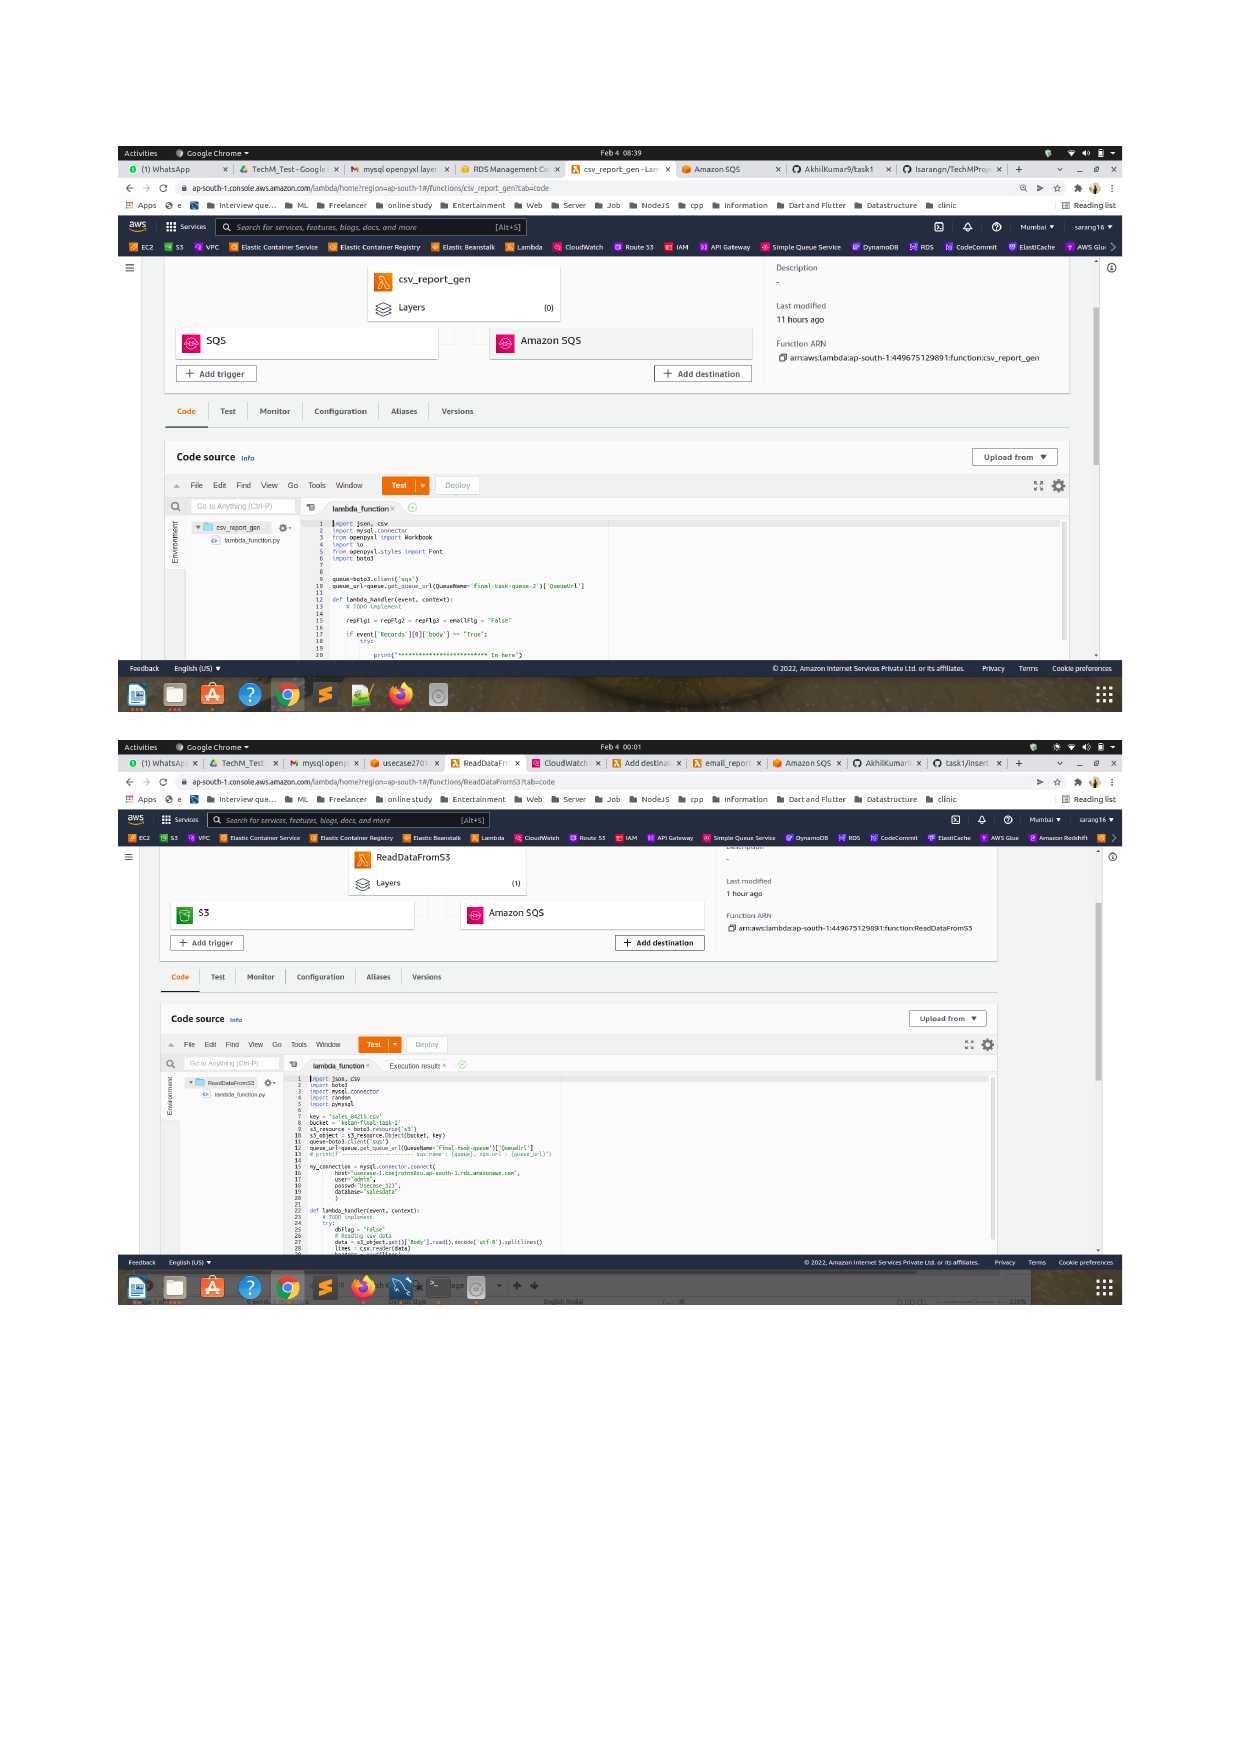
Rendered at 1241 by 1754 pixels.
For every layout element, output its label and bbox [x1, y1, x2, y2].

picture [118, 740, 1123, 1305]
picture [118, 146, 1123, 712]
